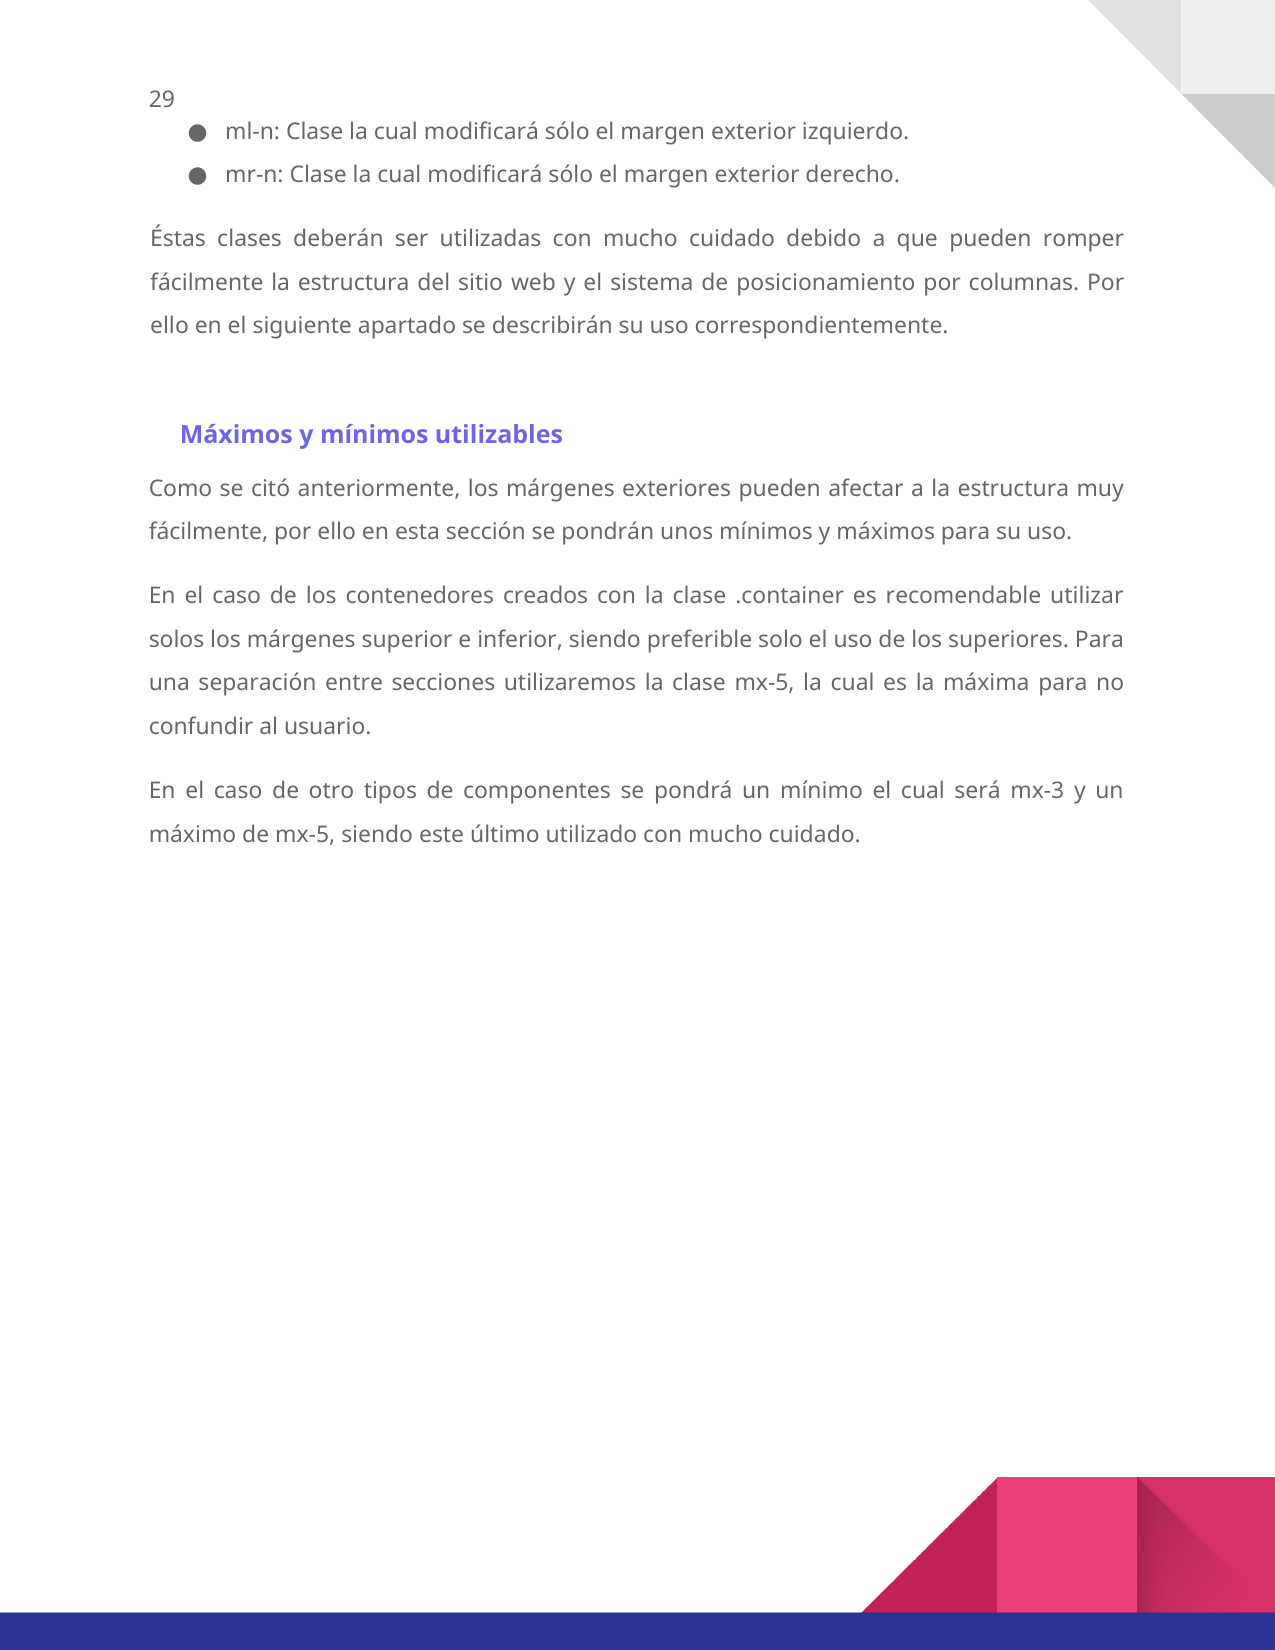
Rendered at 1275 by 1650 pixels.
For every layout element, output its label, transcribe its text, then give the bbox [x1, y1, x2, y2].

picture [1087, 0, 1275, 188]
text Como se citó anteriormente, los márgenes exteriores pueden afectar a la estructura muy fácilmente, por ello en esta sección se pondrán unos mínimos y máximos para su uso. [148, 472, 1125, 546]
text Éstas clases deberán ser utilizadas con mucho cuidado debido a que pueden romper fácilmente la estructura del sitio web y el sistema de posicionamiento por columnas. Por ello en el siguiente apartado se describirán su uso correspondientemente. [150, 222, 1125, 340]
text En el caso de los contenedores creados con la clase .container es recomendable utilizar solos los márgenes superior e inferior, siendo preferible solo el uso de los superiores. Para una separación entre secciones utilizaremos la clase mx-5, la cual es la máxima para no confundir al usuario. [148, 579, 1125, 741]
list mr-n: Clase la cual modificará sólo el margen exterior derecho. [187, 158, 1125, 189]
list ml-n: Clase la cual modificará sólo el margen exterior izquierdo. [187, 114, 1125, 146]
picture [0, 1475, 1275, 1650]
text En el caso de otro tipos de componentes se pondrá un mínimo el cual será mx-3 y un máximo de mx-5, siendo este último utilizado con mucho cuidado. [148, 774, 1125, 849]
subtitle Máximos y mínimos utilizables [179, 417, 1125, 451]
